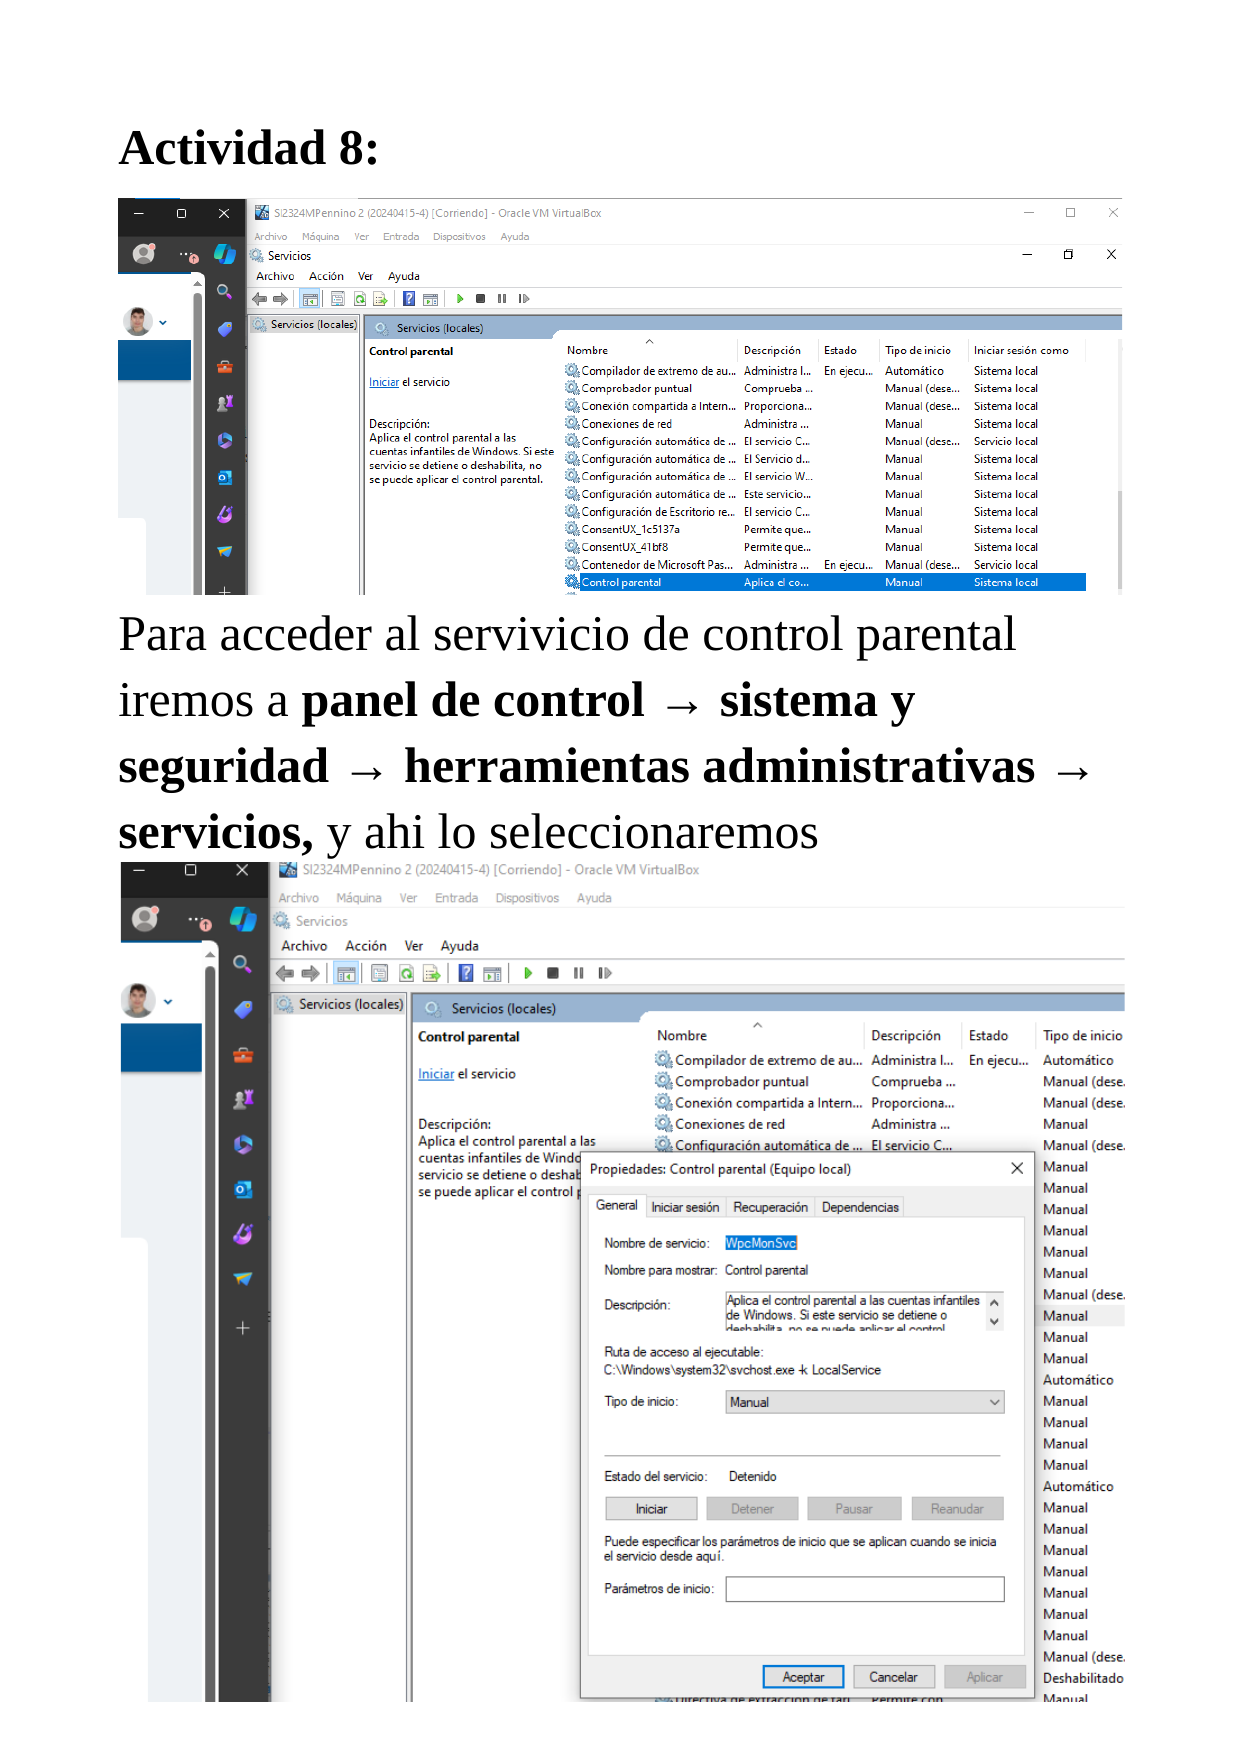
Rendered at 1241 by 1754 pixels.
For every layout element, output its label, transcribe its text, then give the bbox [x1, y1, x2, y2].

text Para acceder al servivicio de control parental iremos a panel de control → sistema y seguridad → herramientas administrativas → servicios, y ahi lo seleccionaremos [118, 595, 1122, 859]
picture [118, 198, 1123, 595]
text Actividad 8: [118, 118, 1122, 176]
picture [120, 862, 1125, 1702]
